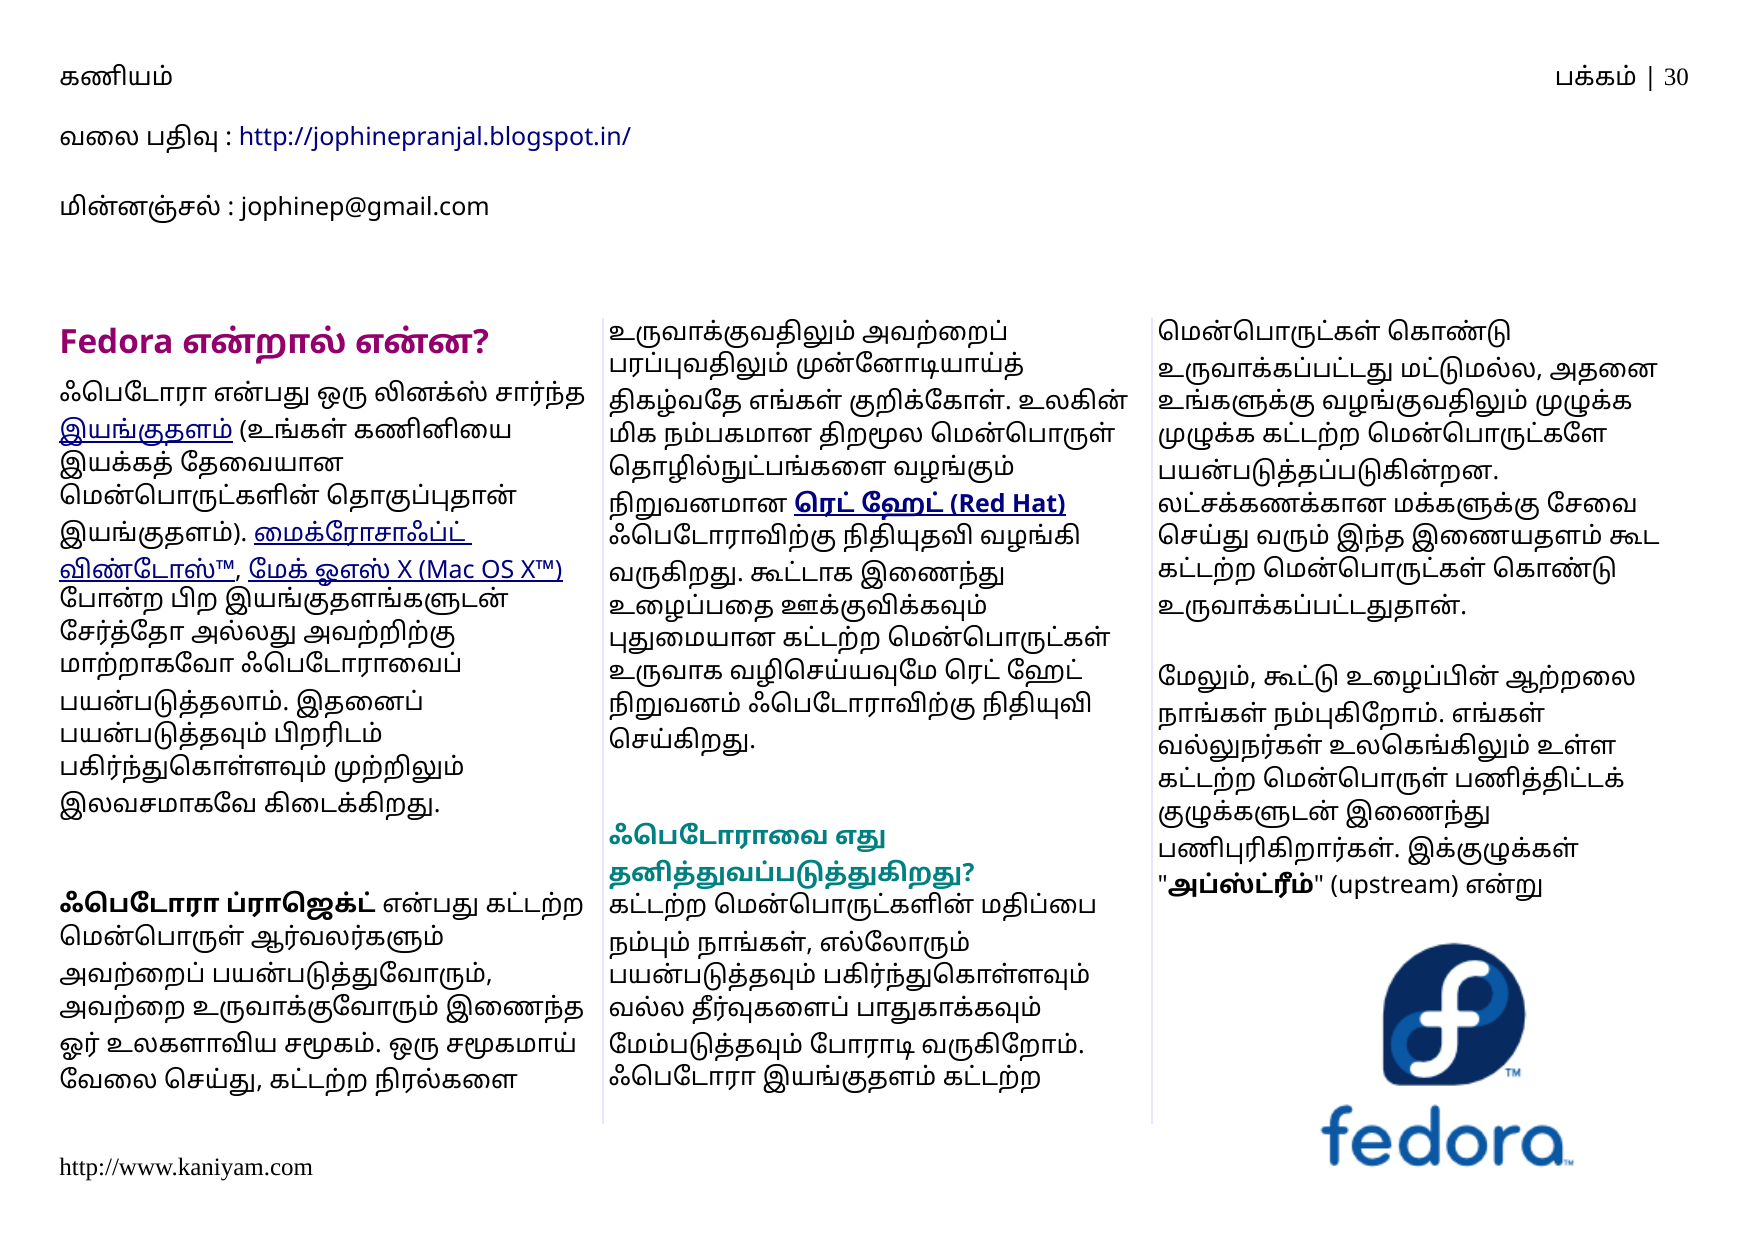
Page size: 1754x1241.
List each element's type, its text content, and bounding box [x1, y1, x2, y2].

text ஃபெடோரா ப்ராஜெக்ட் என்பது கட்டற்ற மென்பொருள் ஆர்வலர்களும் அவற்றைப் பயன்படுத்துவோரும், அவற்றை உருவாக்குவோரும் இணைந்த ஓர் உலகளாவிய சமூகம். ஒரு சமூகமாய் வேலை செய்து, கட்டற்ற நிரல்களை [59, 890, 597, 1099]
text ஃபெடோராவை எது தனித்துவப்படுத்துகிறது? [608, 822, 1146, 892]
text வலை பதிவு : http://jophinepranjal.blogspot.in/ [59, 118, 1695, 154]
text ஃபெடோரா என்பது ஒரு லினக்ஸ் சார்ந்த இயங்குதளம் (உங்கள் கணினியை இயக்கத் தேவையான மென்பொருட்களின் தொகுப்புதான் இயங்குதளம்). மைக்ரோசாஃப்ட் விண்டோஸ்™, மேக் ஓஎஸ் X (Mac OS X™) போன்ற பிற இயங்குதளங்களுடன் சேர்த்தோ அல்லது அவற்றிற்கு மாற்றாகவோ ஃபெடோராவைப் பயன்படுத்தலாம். இதனைப் பயன்படுத்தவும் பிறரிடம் பகிர்ந்துகொள்ளவும் முற்றிலும் இலவசமாகவே கிடைக்கிறது. [59, 379, 597, 822]
text மேலும், கூட்டு உழைப்பின் ஆற்றலை நாங்கள் நம்புகிறோம். எங்கள் வல்லுநர்கள் உலகெங்கிலும் உள்ள கட்டற்ற மென்பொருள் பணித்திட்டக் குழுக்களுடன் இணைந்து பணிபுரிகிறார்கள். இக்குழுக்கள் "அப்ஸ்ட்ரீம்" (upstream) என்று [1157, 658, 1695, 904]
text உருவாக்குவதிலும் அவற்றைப் பரப்புவதிலும் முன்னோடியாய்த் திகழ்வதே எங்கள் குறிக்கோள். உலகின் மிக நம்பகமான திறமூல மென்பொருள் தொழில்நுட்பங்களை வழங்கும் நிறுவனமான ரெட் ஹேட் (Red Hat) ஃபெடோராவிற்கு நிதியுதவி வழங்கி வருகிறது. கூட்டாக இணைந்து உழைப்பதை ஊக்குவிக்கவும் புதுமையான கட்டற்ற மென்பொருட்கள் உருவாக வழிசெய்யவுமே ரெட் ஹேட் நிறுவனம் ஃபெடோராவிற்கு நிதியுவி செய்கிறது. [608, 318, 1146, 759]
text மென்பொருட்கள் கொண்டு உருவாக்கப்பட்டது மட்டுமல்ல, அதனை உங்களுக்கு வழங்குவதிலும் முழுக்க முழுக்க கட்டற்ற மென்பொருட்களே பயன்படுத்தப்படுகின்றன. லட்சக்கணக்கான மக்களுக்கு சேவை செய்து வரும் இந்த இணையதளம் கூட கட்டற்ற மென்பொருட்கள் கொண்டு உருவாக்கப்பட்டதுதான். [1157, 318, 1695, 624]
subtitle Fedora என்றால் என்ன? [59, 318, 597, 367]
text மின்னஞ்சல் : jophinep@gmail.com [59, 189, 1695, 225]
picture [1291, 927, 1616, 1191]
text கட்டற்ற மென்பொருட்களின் மதிப்பை நம்பும் நாங்கள், எல்லோரும் பயன்படுத்தவும் பகிர்ந்துகொள்ளவும் வல்ல தீர்வுகளைப் பாதுகாக்கவும் மேம்படுத்தவும் போராடி வருகிறோம். ஃபெடோரா இயங்குதளம் கட்டற்ற [608, 892, 1146, 1096]
